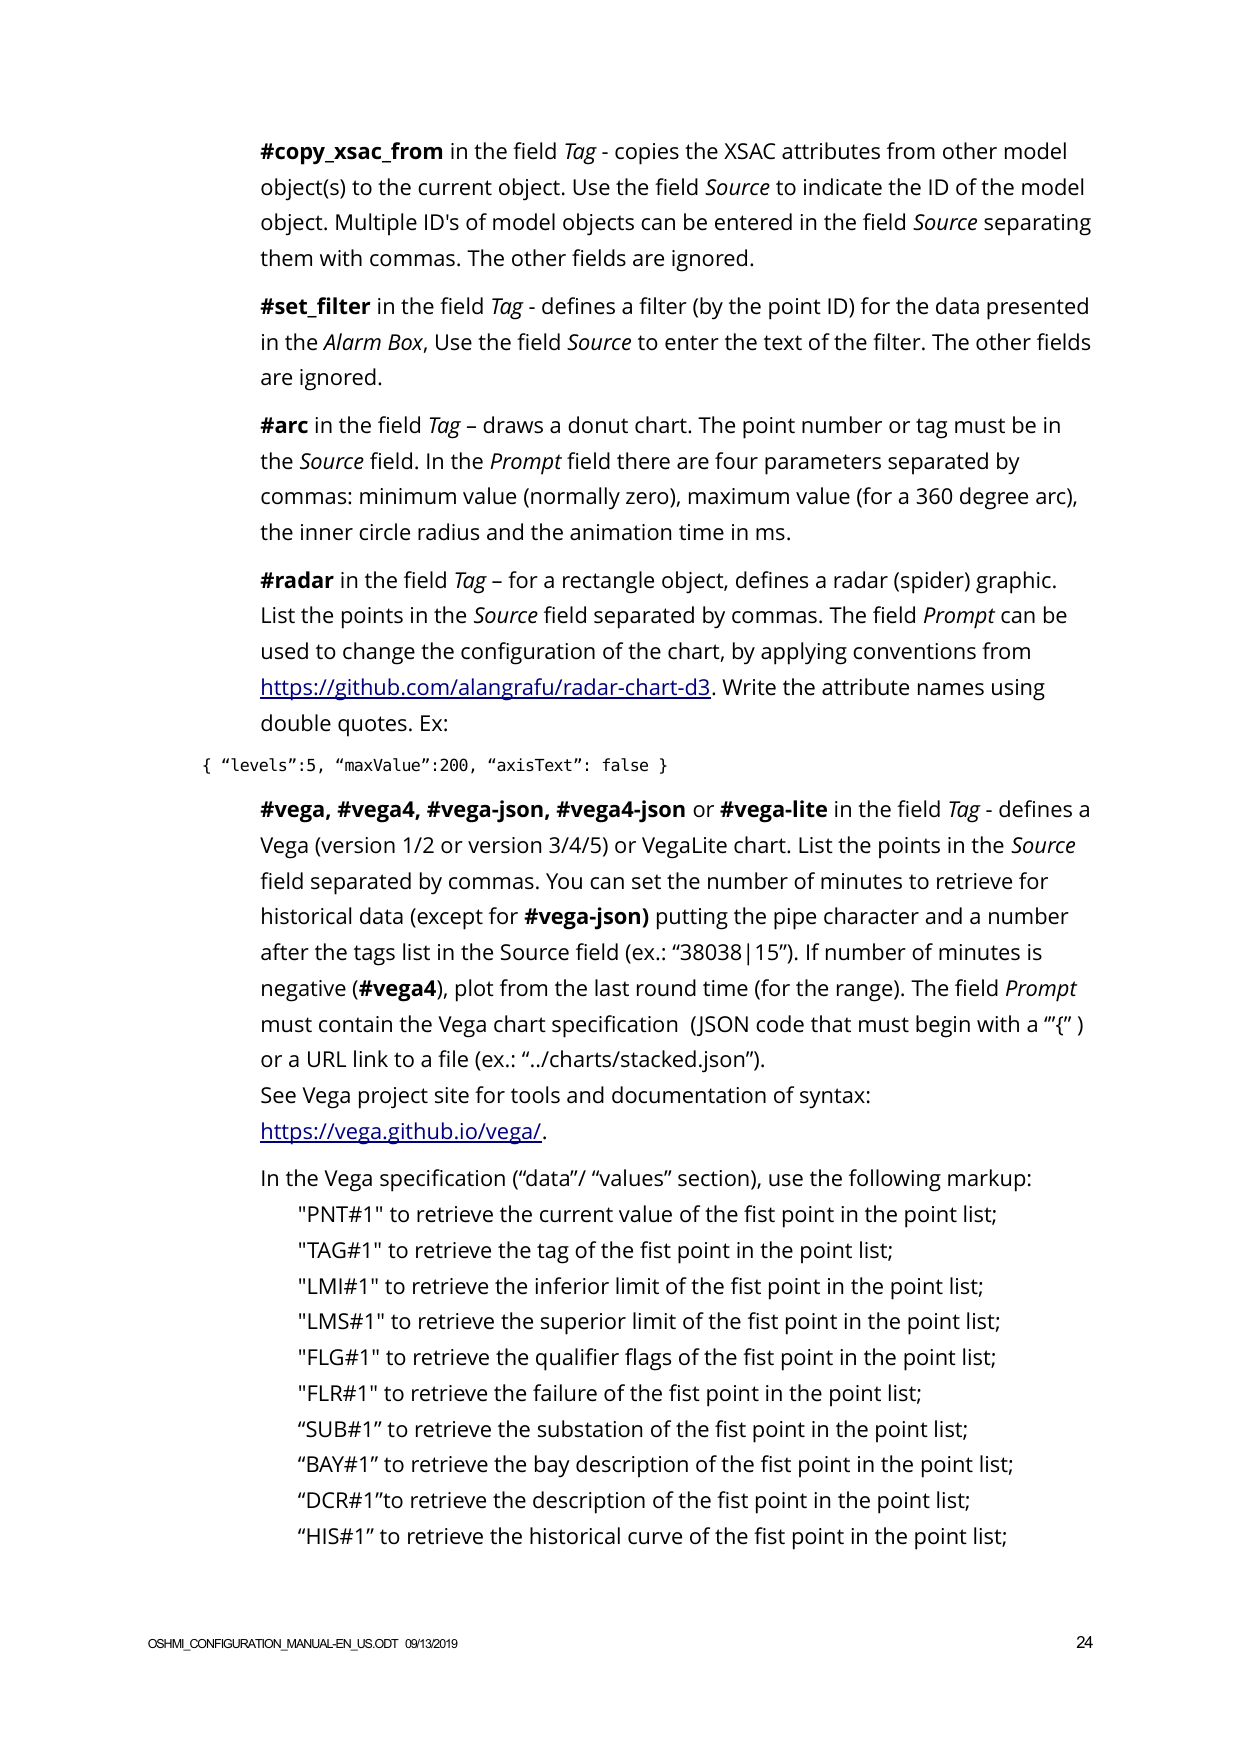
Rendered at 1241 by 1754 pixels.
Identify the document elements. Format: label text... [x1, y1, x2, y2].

text #set_filter in the field Tag - defines a filter (by the point ID) for the data presented in the Alarm Box, Use the field Source to enter the text of the filter. The other fields are ignored. [260, 291, 1093, 392]
text In the Vega specification (“data”/ “values” section), use the following markup: "PNT#1" to retrieve the current value of the fist point in the point list; "TAG#1" to retrieve the tag of the fist point in the point list; "LMI#1" to retrieve the inferior limit of the fist point in the point list; "LMS#1" to retrieve the superior limit of the fist point in the point list; "FLG#1" to retrieve the qualifier flags of the fist point in the point list; "FLR#1" to retrieve the failure of the fist point in the point list; “SUB#1” to retrieve the substation of the fist point in the point list; “BAY#1” to retrieve the bay description of the fist point in the point list; “DCR#1”to retrieve the description of the fist point in the point list; “HIS#1” to retrieve the historical curve of the fist point in the point list; [260, 1163, 1093, 1551]
text #copy_xsac_from in the field Tag - copies the XSAC attributes from other model object(s) to the current object. Use the field Source to indicate the ID of the model object. Multiple ID's of model objects can be entered in the field Source separating them with commas. The other fields are ignored. [260, 136, 1093, 273]
text #vega, #vega4, #vega-json, #vega4-json or #vega-lite in the field Tag - defines a Vega (version 1/2 or version 3/4/5) or VegaLite chart. List the points in the Source field separated by commas. You can set the number of minutes to retrieve for historical data (except for #vega-json) putting the pipe character and a number after the tags list in the Source field (ex.: “38038|15”). If number of minutes is negative (#vega4), plot from the last round time (for the range). The field Prompt must contain the Vega chart specification (JSON code that must begin with a ‘”{” ) or a URL link to a file (ex.: “../charts/stacked.json”). See Vega project site for tools and documentation of syntax: https://vega.github.io/vega/. [260, 794, 1093, 1146]
text #radar in the field Tag – for a rectangle object, defines a radar (spider) graphic. List the points in the Source field separated by commas. The field Prompt can be used to change the configuration of the chart, by applying conventions from https://github.com/alangrafu/radar-chart-d3. Write the attribute names using double quotes. Ex: [260, 565, 1093, 737]
text #arc in the field Tag – draws a donut chart. The point number or tag must be in the Source field. In the Prompt field there are four parameters separated by commas: minimum value (normally zero), maximum value (for a 360 degree arc), the inner circle radius and the animation time in ms. [260, 410, 1093, 547]
text { “levels”:5, “maxValue”:200, “axisText”: false } [202, 755, 1093, 775]
